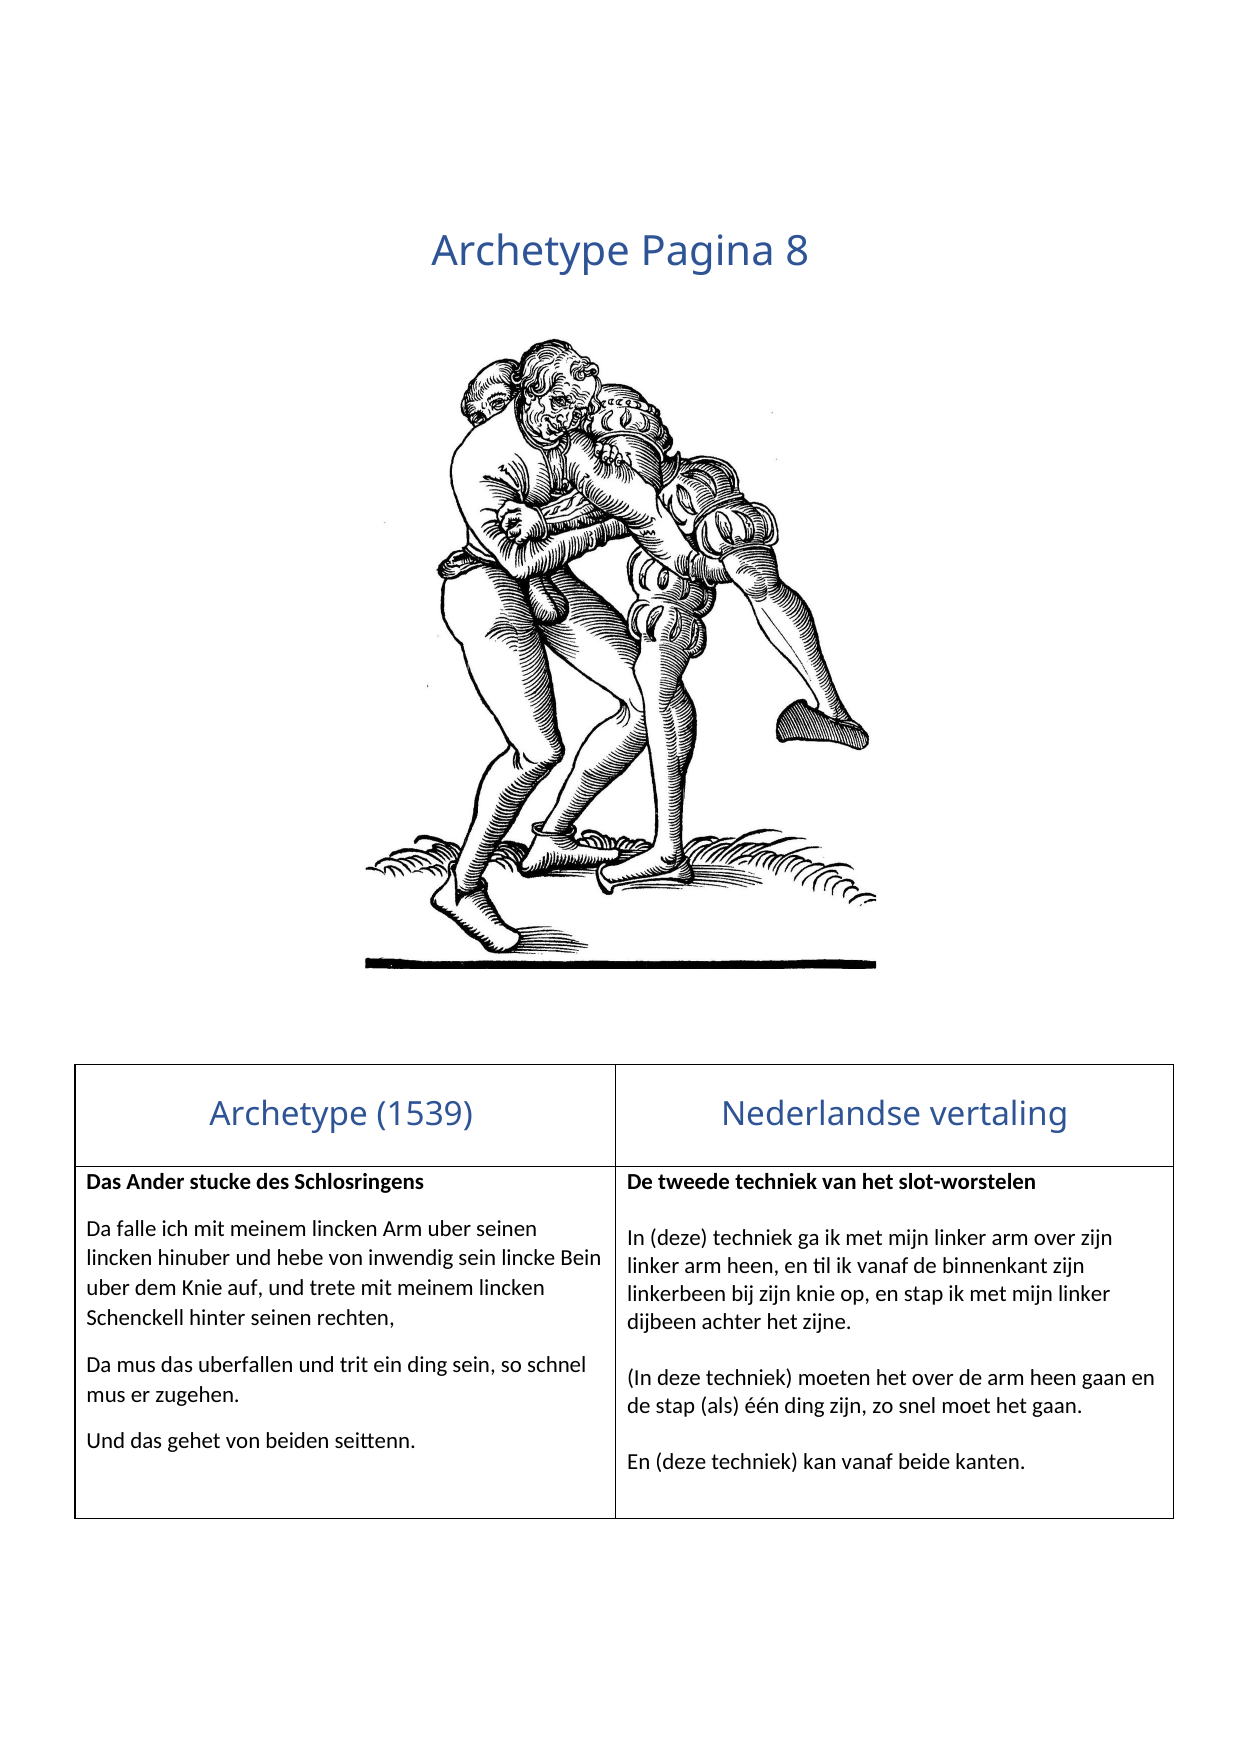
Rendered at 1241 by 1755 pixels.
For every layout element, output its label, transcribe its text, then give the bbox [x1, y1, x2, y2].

table_cell De tweede techniek van het slot-worstelen In (deze) techniek ga ik met mijn linker arm over zijn linker arm heen, en til ik vanaf de binnenkant zijn linkerbeen bij zijn knie op, en stap ik met mijn linker dijbeen achter het zijne. (In deze techniek) moeten het over de arm heen gaan en de stap (als) één ding zijn, zo snel moet het gaan. En (deze techniek) kan vanaf beide kanten. [616, 1167, 1173, 1518]
table_cell Das Ander stucke des Schlosringens Da falle ich mit meinem lincken Arm uber seinen lincken hinuber und hebe von inwendig sein lincke Bein uber dem Knie auf, und trete mit meinem lincken Schenckell hinter seinen rechten, Da mus das uberfallen und trit ein ding sein, so schnel mus er zugehen. Und das gehet von beiden seittenn. [76, 1167, 615, 1518]
subtitle Archetype Pagina 8 [75, 221, 1165, 278]
picture [364, 281, 877, 969]
table_header Nederlandse vertaling [616, 1065, 1173, 1166]
table_header Archetype (1539) [76, 1065, 615, 1166]
